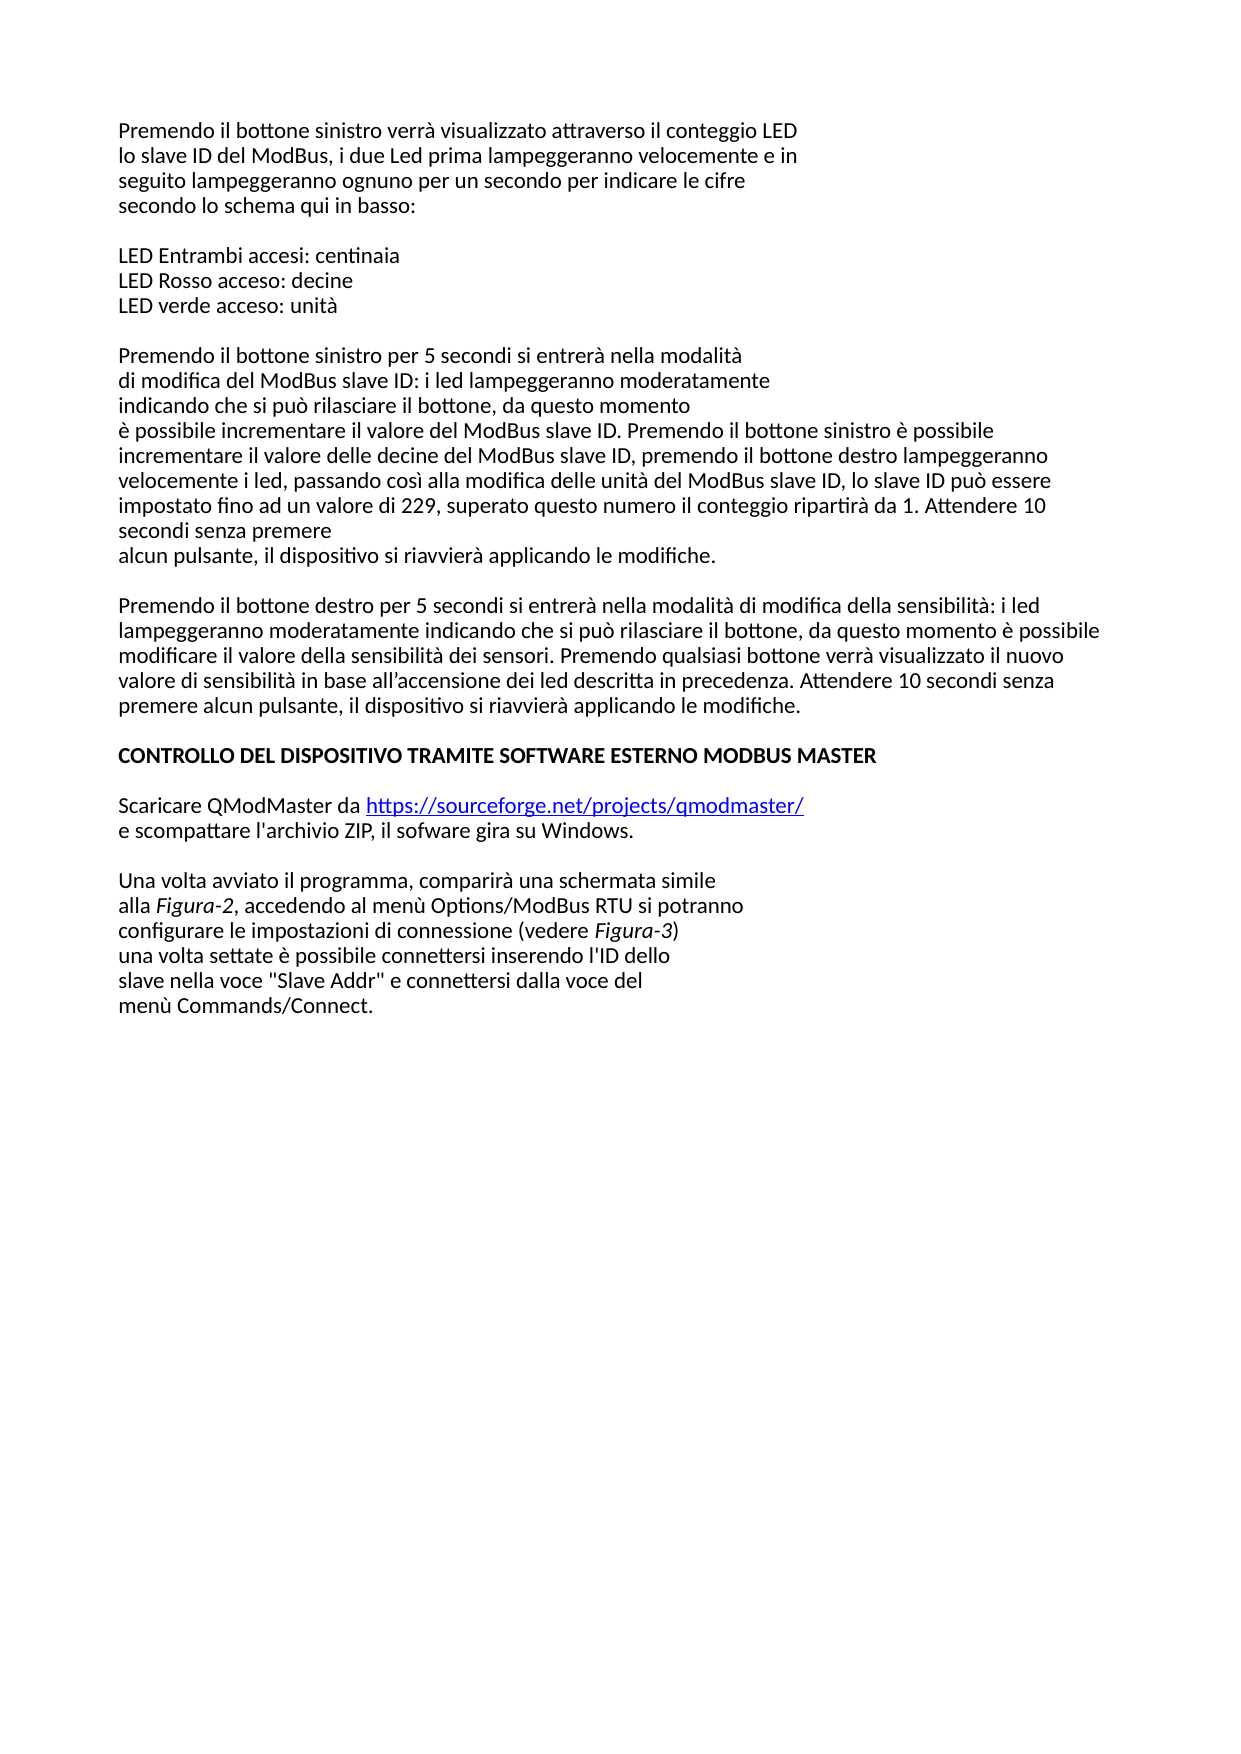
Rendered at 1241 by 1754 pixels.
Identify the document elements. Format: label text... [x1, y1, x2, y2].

text LED Entrambi accesi: centinaia [118, 243, 1122, 268]
text secondo lo schema qui in basso: [118, 193, 1122, 218]
text indicando che si può rilasciare il bottone, da questo momento [118, 393, 1122, 418]
text Una volta avviato il programma, comparirà una schermata simile [118, 868, 1122, 893]
text LED verde acceso: unità [118, 293, 1122, 318]
text alla Figura-2, accedendo al menù Options/ModBus RTU si potranno [118, 893, 1122, 918]
text configurare le impostazioni di connessione (vedere Figura-3) [118, 918, 1122, 943]
text seguito lampeggeranno ognuno per un secondo per indicare le cifre [118, 168, 1122, 193]
text Premendo il bottone sinistro per 5 secondi si entrerà nella modalità [118, 343, 1122, 368]
text è possibile incrementare il valore del ModBus slave ID. Premendo il bottone sinistro è possibile incrementare il valore delle decine del ModBus slave ID, premendo il bottone destro lampeggeranno velocemente i led, passando così alla modifica delle unità del ModBus slave ID, lo slave ID può essere impostato fino ad un valore di 229, superato questo numero il conteggio ripartirà da 1. Attendere 10 secondi senza premere [118, 418, 1122, 543]
text LED Rosso acceso: decine [118, 268, 1122, 293]
text Premendo il bottone destro per 5 secondi si entrerà nella modalità di modifica della sensibilità: i led lampeggeranno moderatamente indicando che si può rilasciare il bottone, da questo momento è possibile modificare il valore della sensibilità dei sensori. Premendo qualsiasi bottone verrà visualizzato il nuovo valore di sensibilità in base all’accensione dei led descritta in precedenza. Attendere 10 secondi senza premere alcun pulsante, il dispositivo si riavvierà applicando le modifiche. [118, 593, 1122, 718]
text Premendo il bottone sinistro verrà visualizzato attraverso il conteggio LED [118, 118, 1122, 143]
text alcun pulsante, il dispositivo si riavvierà applicando le modifiche. [118, 543, 1122, 568]
text e scompattare l'archivio ZIP, il sofware gira su Windows. [118, 818, 1122, 843]
text una volta settate è possibile connettersi inserendo l'ID dello [118, 943, 1122, 968]
text di modifica del ModBus slave ID: i led lampeggeranno moderatamente [118, 368, 1122, 393]
text menù Commands/Connect. [118, 993, 1122, 1018]
text slave nella voce "Slave Addr" e connettersi dalla voce del [118, 968, 1122, 993]
text CONTROLLO DEL DISPOSITIVO TRAMITE SOFTWARE ESTERNO MODBUS MASTER [118, 743, 1122, 768]
text Scaricare QModMaster da https://sourceforge.net/projects/qmodmaster/ [118, 793, 1122, 818]
text lo slave ID del ModBus, i due Led prima lampeggeranno velocemente e in [118, 143, 1122, 168]
